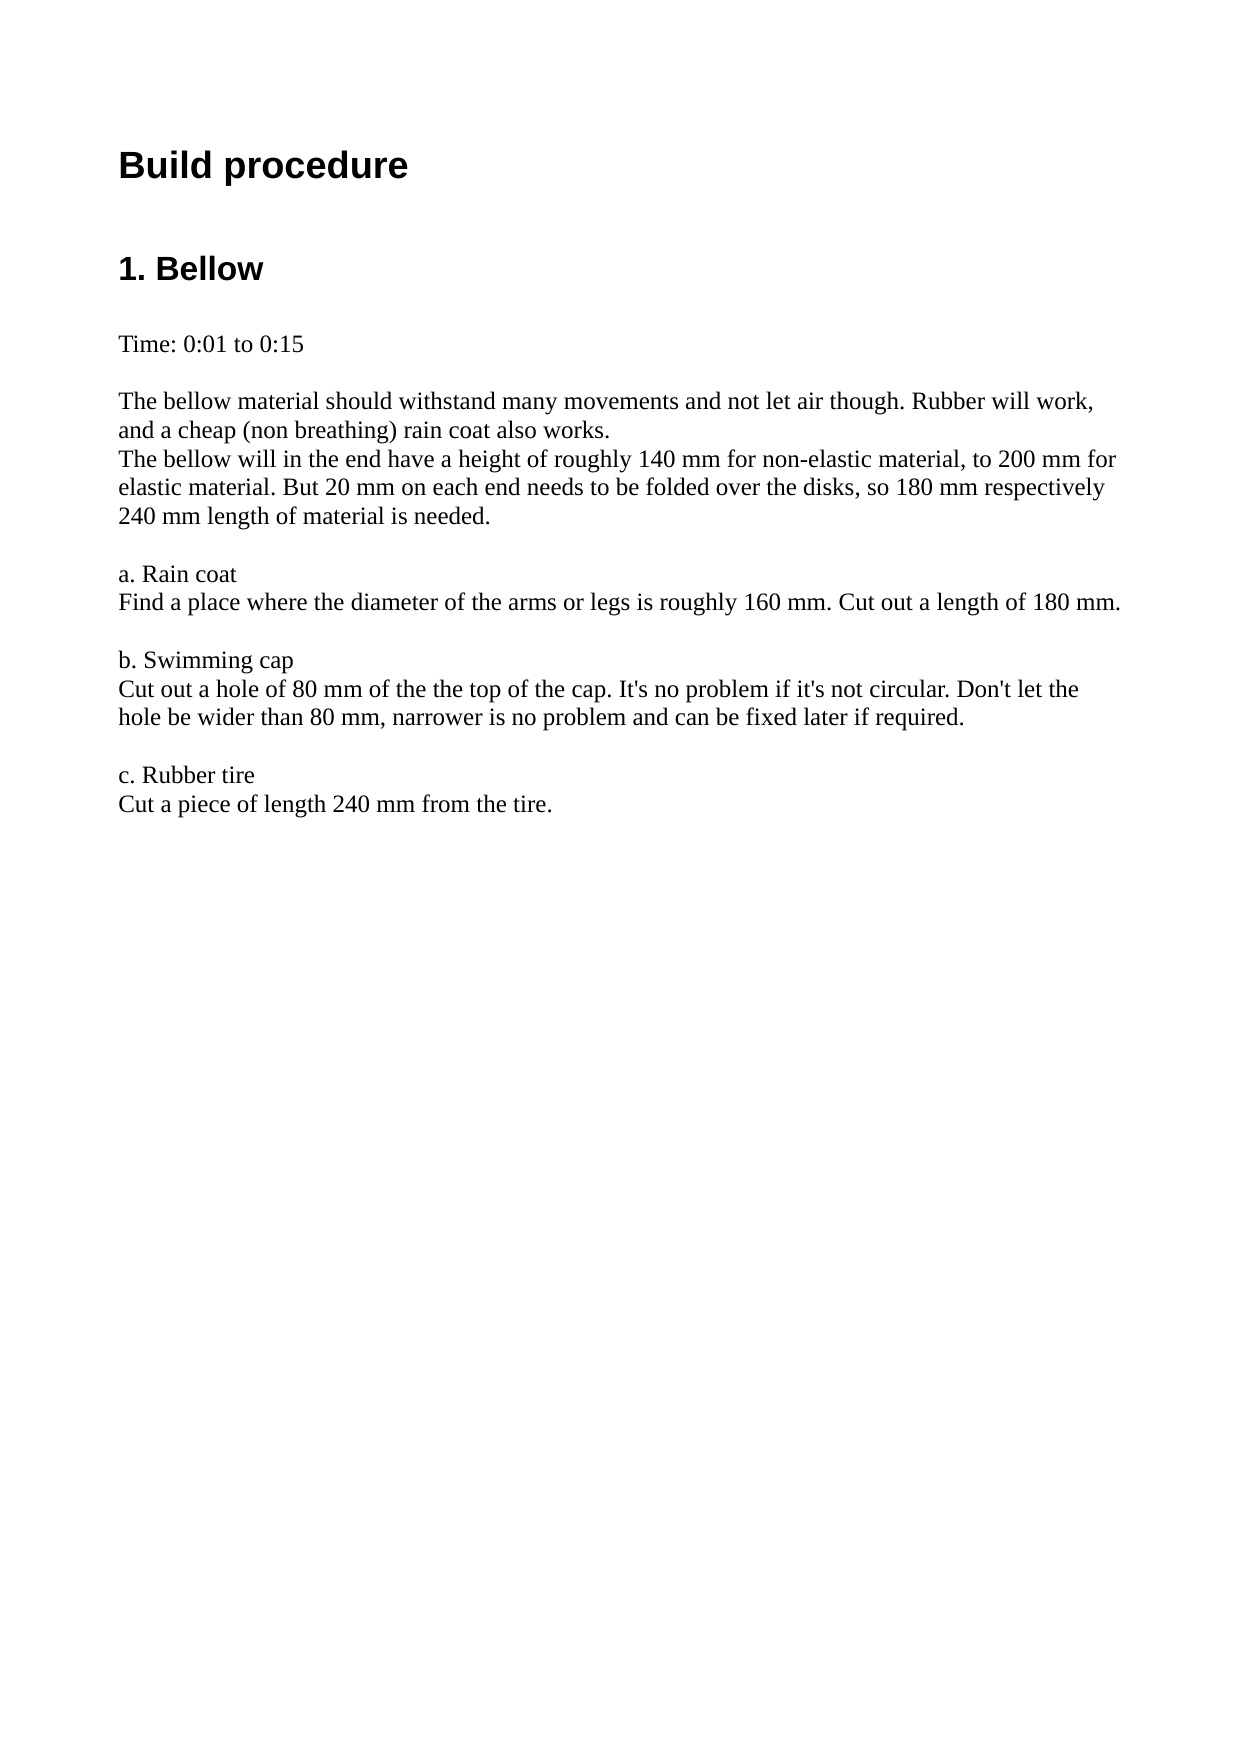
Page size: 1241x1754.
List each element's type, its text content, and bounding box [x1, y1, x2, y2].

text a. Rain coat [118, 559, 1122, 587]
text Cut a piece of length 240 mm from the tire. [118, 789, 1122, 817]
text c. Rubber tire [118, 760, 1122, 789]
text b. Swimming cap [118, 645, 1122, 674]
subtitle 1. Bellow [118, 249, 1122, 287]
text Time: 0:01 to 0:15 [118, 329, 1122, 357]
text Find a place where the diameter of the arms or legs is roughly 160 mm. Cut out a length of 180 mm. [118, 587, 1122, 616]
text The bellow material should withstand many movements and not let air though. Rubber will work, and a cheap (non breathing) rain coat also works. [118, 386, 1122, 444]
text Cut out a hole of 80 mm of the the top of the cap. It's no problem if it's not circular. Don't let the hole be wider than 80 mm, narrower is no problem and can be fixed later if required. [118, 674, 1122, 731]
subtitle Build procedure [118, 143, 1122, 187]
text The bellow will in the end have a height of roughly 140 mm for non-elastic material, to 200 mm for elastic material. But 20 mm on each end needs to be folded over the disks, so 180 mm respectively 240 mm length of material is needed. [118, 444, 1122, 530]
